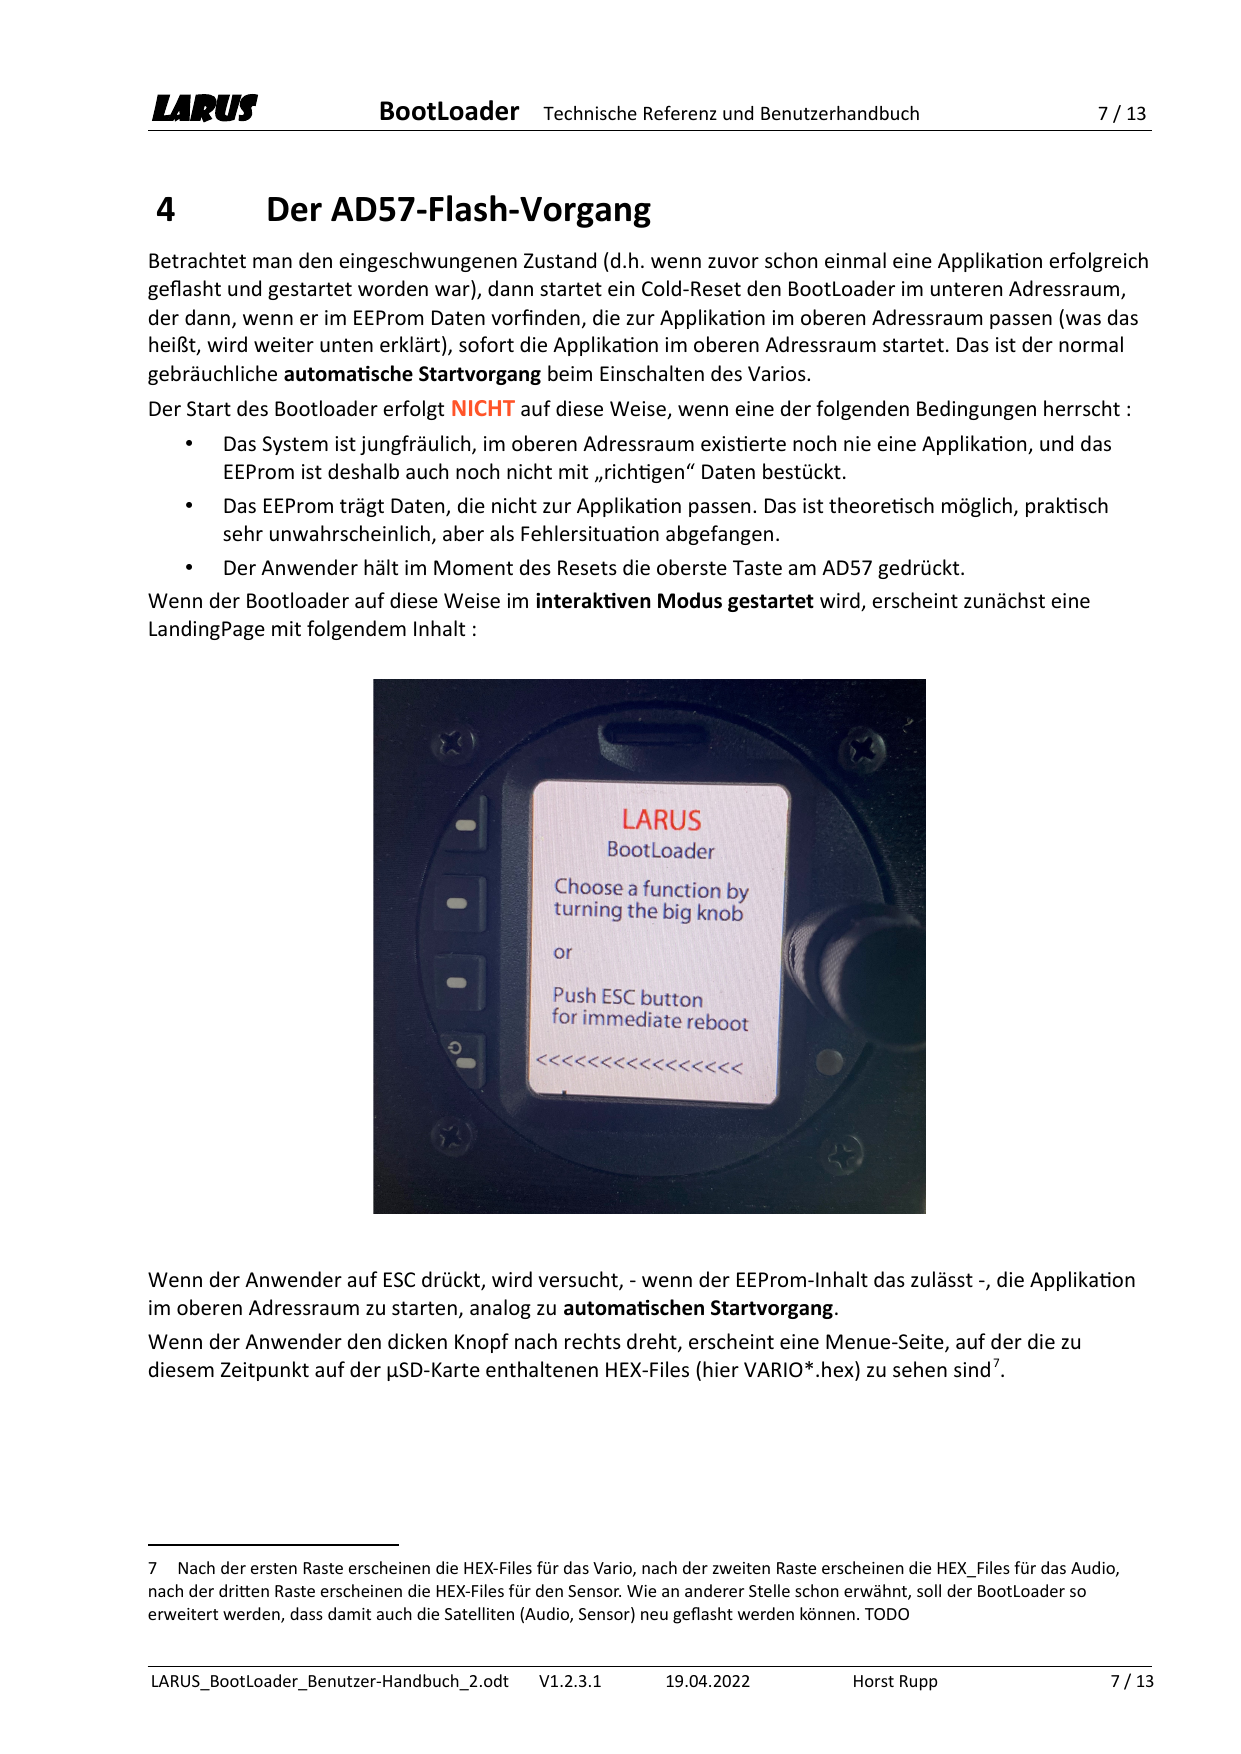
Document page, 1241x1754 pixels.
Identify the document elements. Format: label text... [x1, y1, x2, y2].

text Wenn der Bootloader auf diese Weise im interaktiven Modus gestartet wird, erscheint zunächst eine LandingPage mit folgendem Inhalt : [148, 586, 1152, 642]
list Das EEProm trägt Daten, die nicht zur Applikation passen. Das ist theoretisch möglich, praktisch sehr unwahrscheinlich, aber als Fehlersituation abgefangen. [185, 491, 1152, 547]
text Wenn der Anwender den dicken Knopf nach rechts dreht, erscheint eine Menue-Seite, auf der die zu diesem Zeitpunkt auf der µSD-Karte enthaltenen HEX-Files (hier VARIO*.hex) zu sehen sind. [148, 1327, 1152, 1383]
list Der Anwender hält im Moment des Resets die oberste Taste am AD57 gedrückt. [185, 553, 1152, 581]
text Der Start des Bootloader erfolgt NICHT auf diese Weise, wenn eine der folgenden Bedingungen herrscht : [148, 392, 1152, 423]
subtitle Der AD57-Flash-Vorgang [148, 185, 1128, 231]
list Das System ist jungfräulich, im oberen Adressraum existierte noch nie eine Applikation, und das EEProm ist deshalb auch noch nicht mit „richtigen“ Daten bestückt. [185, 429, 1152, 485]
text Wenn der Anwender auf ESC drückt, wird versucht, - wenn der EEProm-Inhalt das zulässt -, die Applikation im oberen Adressraum zu starten, analog zu automatischen Startvorgang. [148, 1265, 1152, 1321]
text Betrachtet man den eingeschwungenen Zustand (d.h. wenn zuvor schon einmal eine Applikation erfolgreich geflasht und gestartet worden war), dann startet ein Cold-Reset den BootLoader im unteren Adressraum, der dann, wenn er im EEProm Daten vorfinden, die zur Applikation im oberen Adressraum passen (was das heißt, wird weiter unten erklärt), sofort die Applikation im oberen Adressraum startet. Das ist der normal gebräuchliche automatische Startvorgang beim Einschalten des Varios. [148, 247, 1152, 387]
picture [373, 679, 926, 1214]
text Nach der ersten Raste erscheinen die HEX-Files für das Vario, nach der zweiten Raste erscheinen die HEX_Files für das Audio, nach der dritten Raste erscheinen die HEX-Files für den Sensor. Wie an anderer Stelle schon erwähnt, soll der BootLoader so erweitert werden, dass damit auch die Satelliten (Audio, Sensor) neu geflasht werden können. TODO [148, 1557, 1152, 1625]
